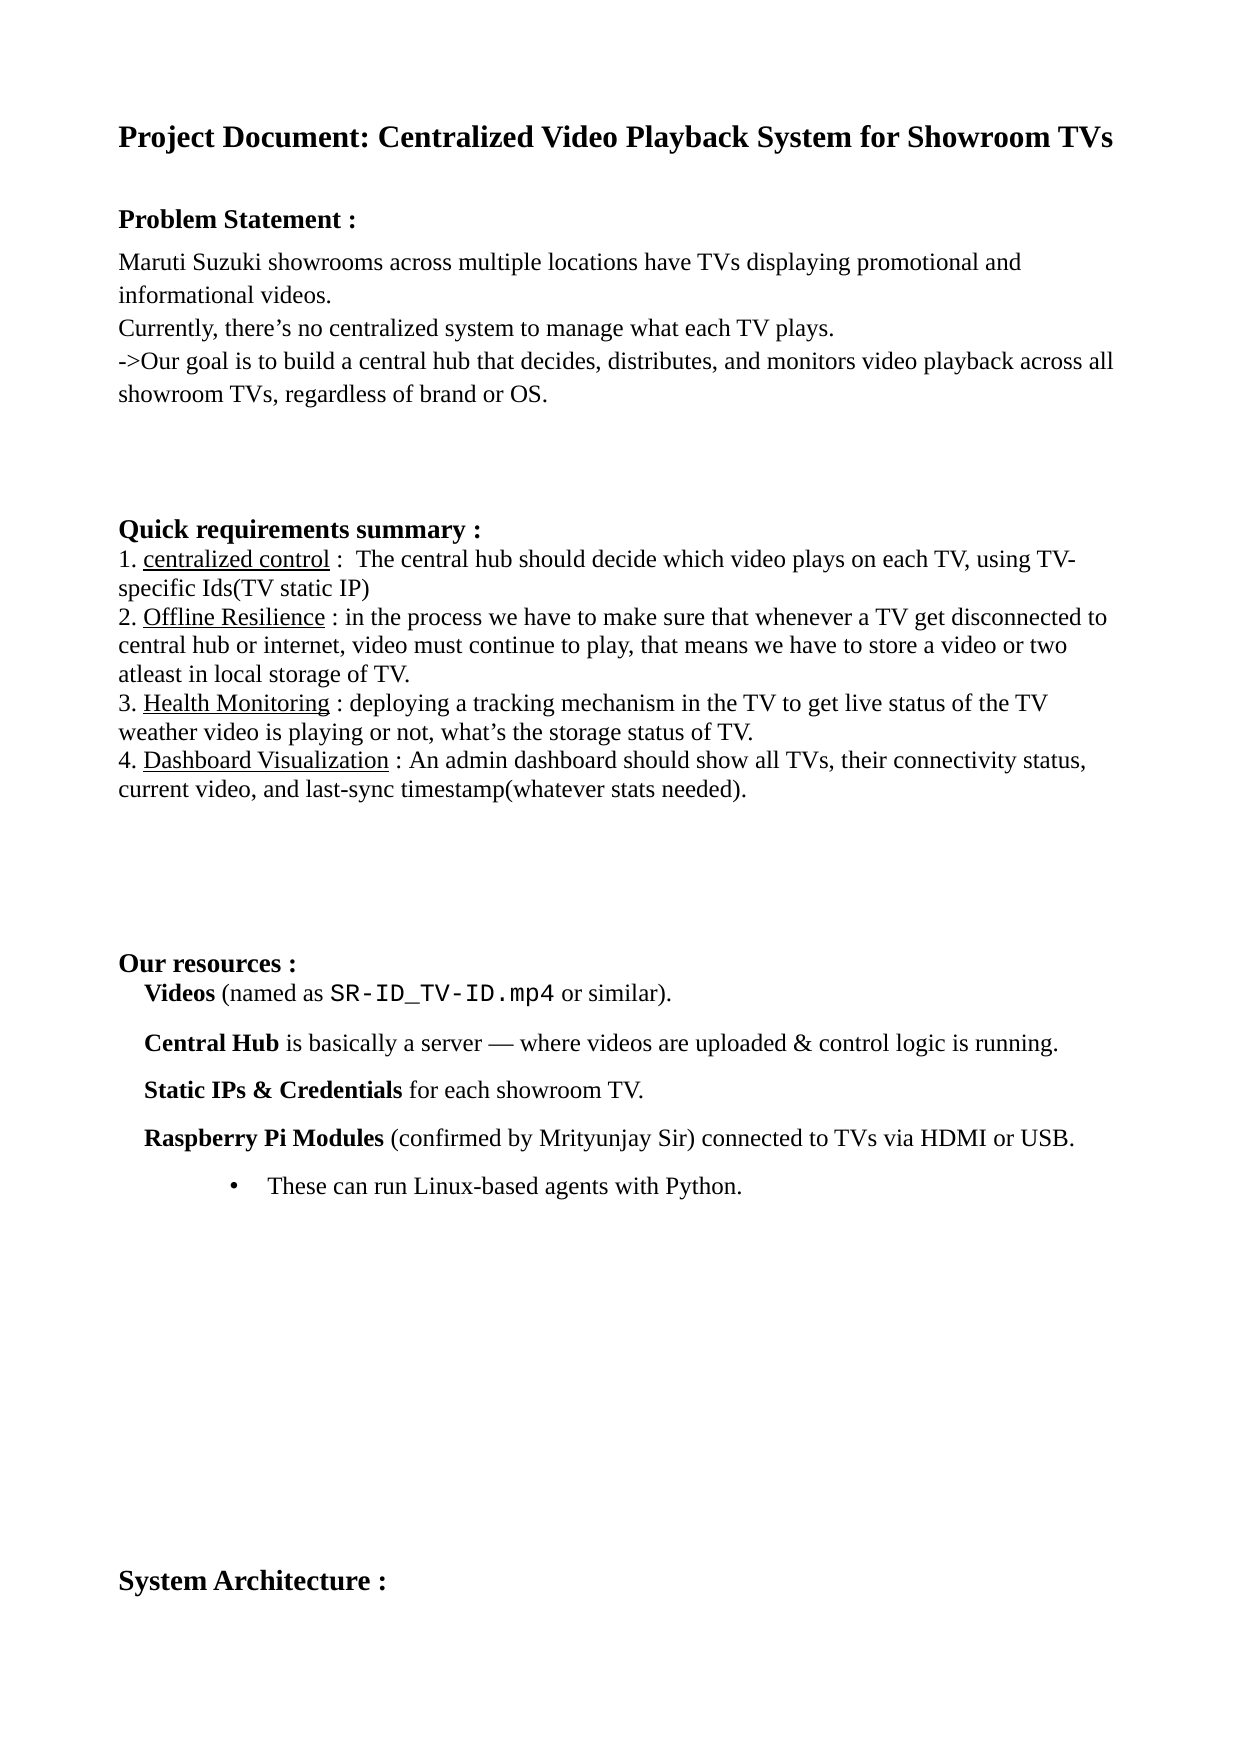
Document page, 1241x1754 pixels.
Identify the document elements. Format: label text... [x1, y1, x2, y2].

text Quick requirements summary : [118, 513, 1122, 544]
text Maruti Suzuki showrooms across multiple locations have TVs displaying promotional and informational videos. Currently, there’s no centralized system to manage what each TV plays. ->Our goal is to build a central hub that decides, distributes, and monitors video playback across all showroom TVs, regardless of brand or OS. [118, 247, 1122, 408]
text ✅ Central Hub is basically a server — where videos are uploaded & control logic is running. [118, 1028, 1122, 1057]
subtitle Problem Statement : [118, 204, 1122, 235]
text 4. Dashboard Visualization : An admin dashboard should show all TVs, their connectivity status, current video, and last-sync timestamp(whatever stats needed). [118, 746, 1122, 803]
text 2. Offline Resilience : in the process we have to make sure that whenever a TV get disconnected to central hub or internet, video must continue to play, that means we have to store a video or two atleast in local storage of TV. [118, 602, 1122, 688]
text Project Document: Centralized Video Playback System for Showroom TVs [118, 118, 1122, 154]
text System Architecture : [118, 1563, 1122, 1597]
list These can run Linux-based agents with Python. [229, 1171, 1122, 1199]
text 1. centralized control : The central hub should decide which video plays on each TV, using TV-specific Ids(TV static IP) [118, 544, 1122, 602]
text ✅ Raspberry Pi Modules (confirmed by Mrityunjay Sir) connected to TVs via HDMI or USB. [118, 1123, 1122, 1152]
text ✅ Videos (named as SR-ID_TV-ID.mp4 or similar). [118, 978, 1122, 1009]
text Our resources : [118, 947, 1122, 978]
text ✅ Static IPs & Credentials for each showroom TV. [118, 1076, 1122, 1104]
text 3. Health Monitoring : deploying a tracking mechanism in the TV to get live status of the TV weather video is playing or not, what’s the storage status of TV. [118, 688, 1122, 746]
